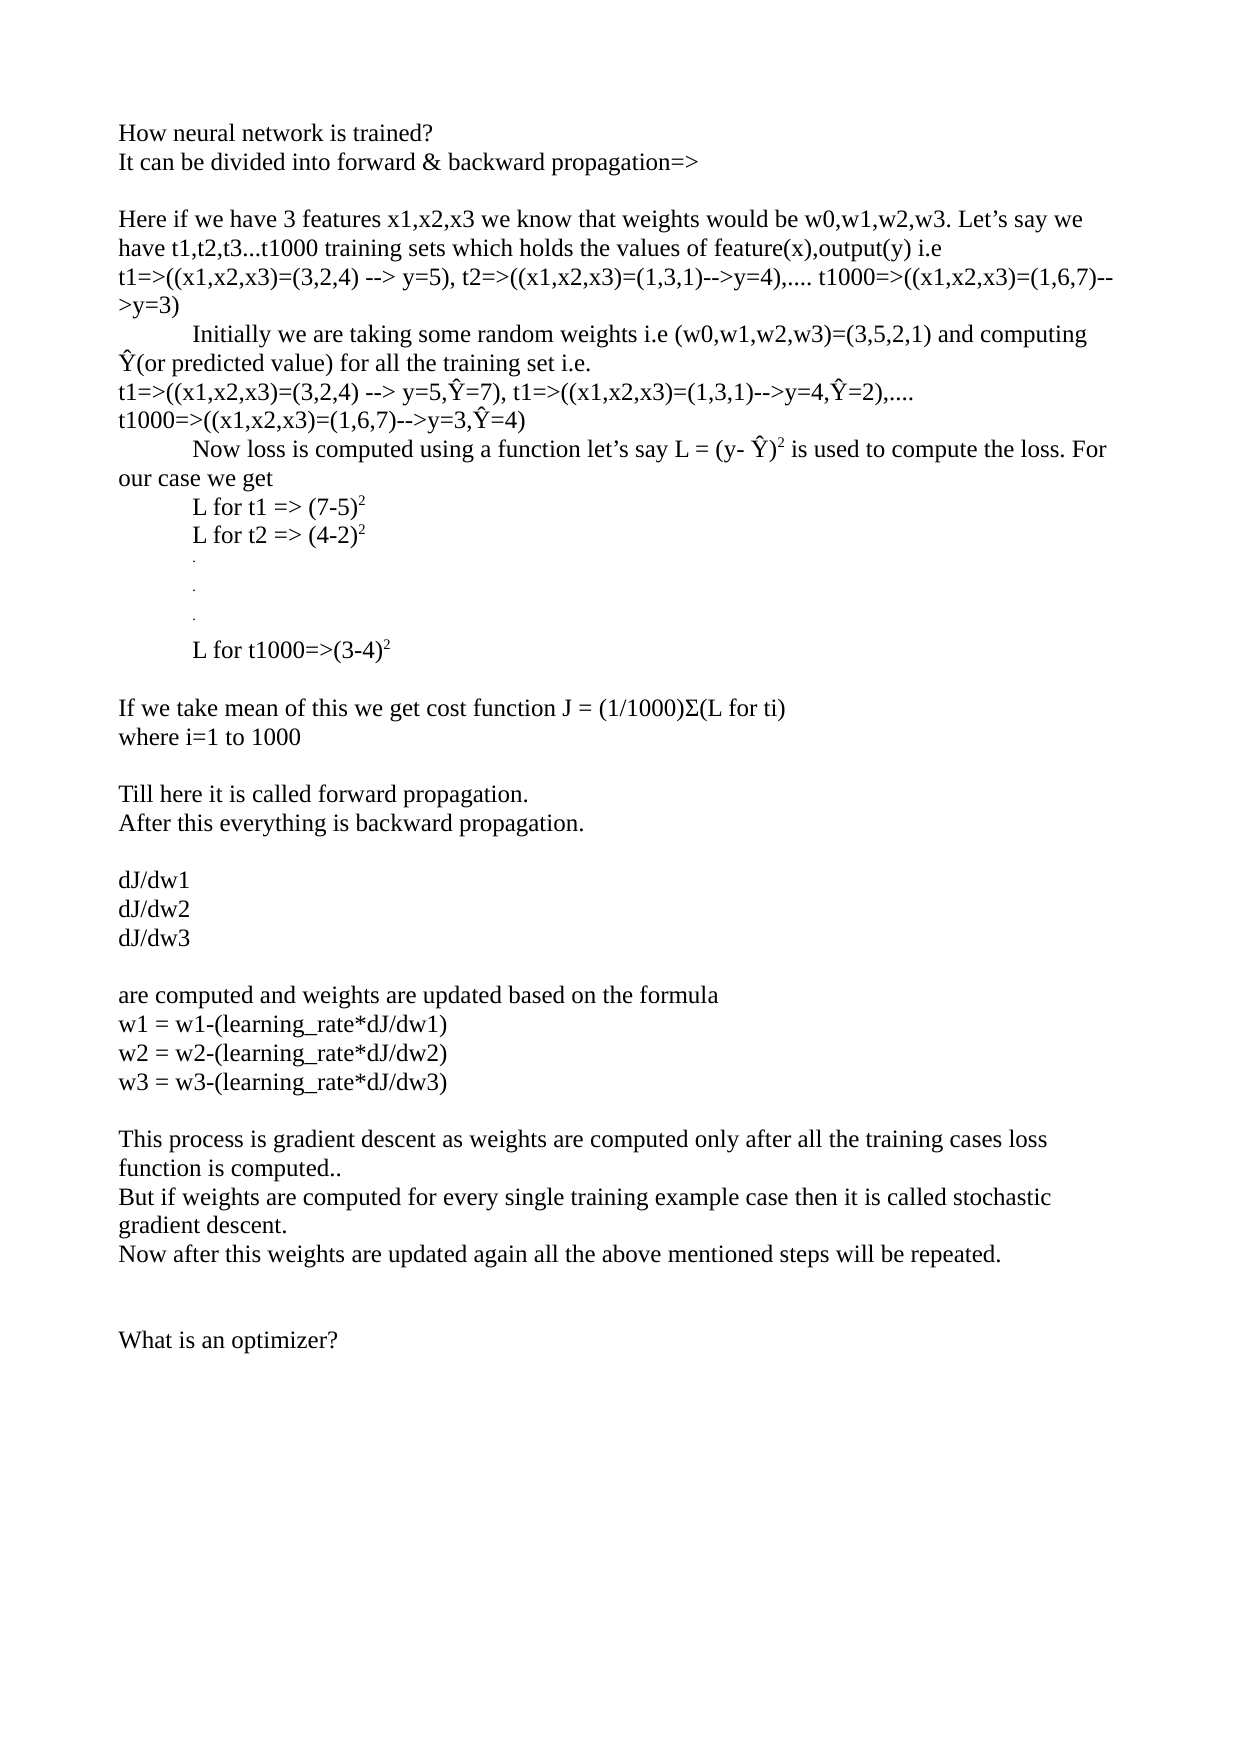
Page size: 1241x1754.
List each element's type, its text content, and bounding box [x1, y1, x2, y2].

text How neural network is trained? [118, 118, 1122, 147]
text . [118, 549, 1122, 578]
text L for t1000=>(3-4)2 [118, 636, 1122, 664]
text This process is gradient descent as weights are computed only after all the training cases loss function is computed.. [118, 1124, 1122, 1182]
text If we take mean of this we get cost function J = (1/1000)Σ(L for ti) [118, 693, 1122, 722]
text where i=1 to 1000 [118, 722, 1122, 751]
text Now loss is computed using a function let’s say L = (y- Ŷ)2 is used to compute the loss. For our case we get [118, 434, 1122, 492]
text are computed and weights are updated based on the formula [118, 981, 1122, 1009]
text Now after this weights are updated again all the above mentioned steps will be repeated. [118, 1239, 1122, 1268]
text w2 = w2-(learning_rate*dJ/dw2) [118, 1038, 1122, 1067]
text w1 = w1-(learning_rate*dJ/dw1) [118, 1009, 1122, 1038]
text t1=>((x1,x2,x3)=(3,2,4) --> y=5,Ŷ=7), t1=>((x1,x2,x3)=(1,3,1)-->y=4,Ŷ=2),.... t1000=>((x1,x2,x3)=(1,6,7)-->y=3,Ŷ=4) [118, 377, 1122, 434]
text But if weights are computed for every single training example case then it is called stochastic gradient descent. [118, 1182, 1122, 1239]
text dJ/dw2 [118, 894, 1122, 923]
text L for t2 => (4-2)2 [118, 521, 1122, 549]
text . [118, 607, 1122, 636]
text What is an optimizer? [118, 1326, 1122, 1354]
text Here if we have 3 features x1,x2,x3 we know that weights would be w0,w1,w2,w3. Let’s say we have t1,t2,t3...t1000 training sets which holds the values of feature(x),output(y) i.e t1=>((x1,x2,x3)=(3,2,4) --> y=5), t2=>((x1,x2,x3)=(1,3,1)-->y=4),.... t1000=>((x1,x2,x3)=(1,6,7)-->y=3) [118, 204, 1122, 319]
text w3 = w3-(learning_rate*dJ/dw3) [118, 1067, 1122, 1096]
text L for t1 => (7-5)2 [118, 492, 1122, 521]
text dJ/dw3 [118, 923, 1122, 952]
text Initially we are taking some random weights i.e (w0,w1,w2,w3)=(3,5,2,1) and computing Ŷ(or predicted value) for all the training set i.e. [118, 319, 1122, 377]
text It can be divided into forward & backward propagation=> [118, 147, 1122, 176]
text Till here it is called forward propagation. [118, 779, 1122, 808]
text After this everything is backward propagation. [118, 808, 1122, 837]
text dJ/dw1 [118, 866, 1122, 894]
text . [118, 578, 1122, 607]
